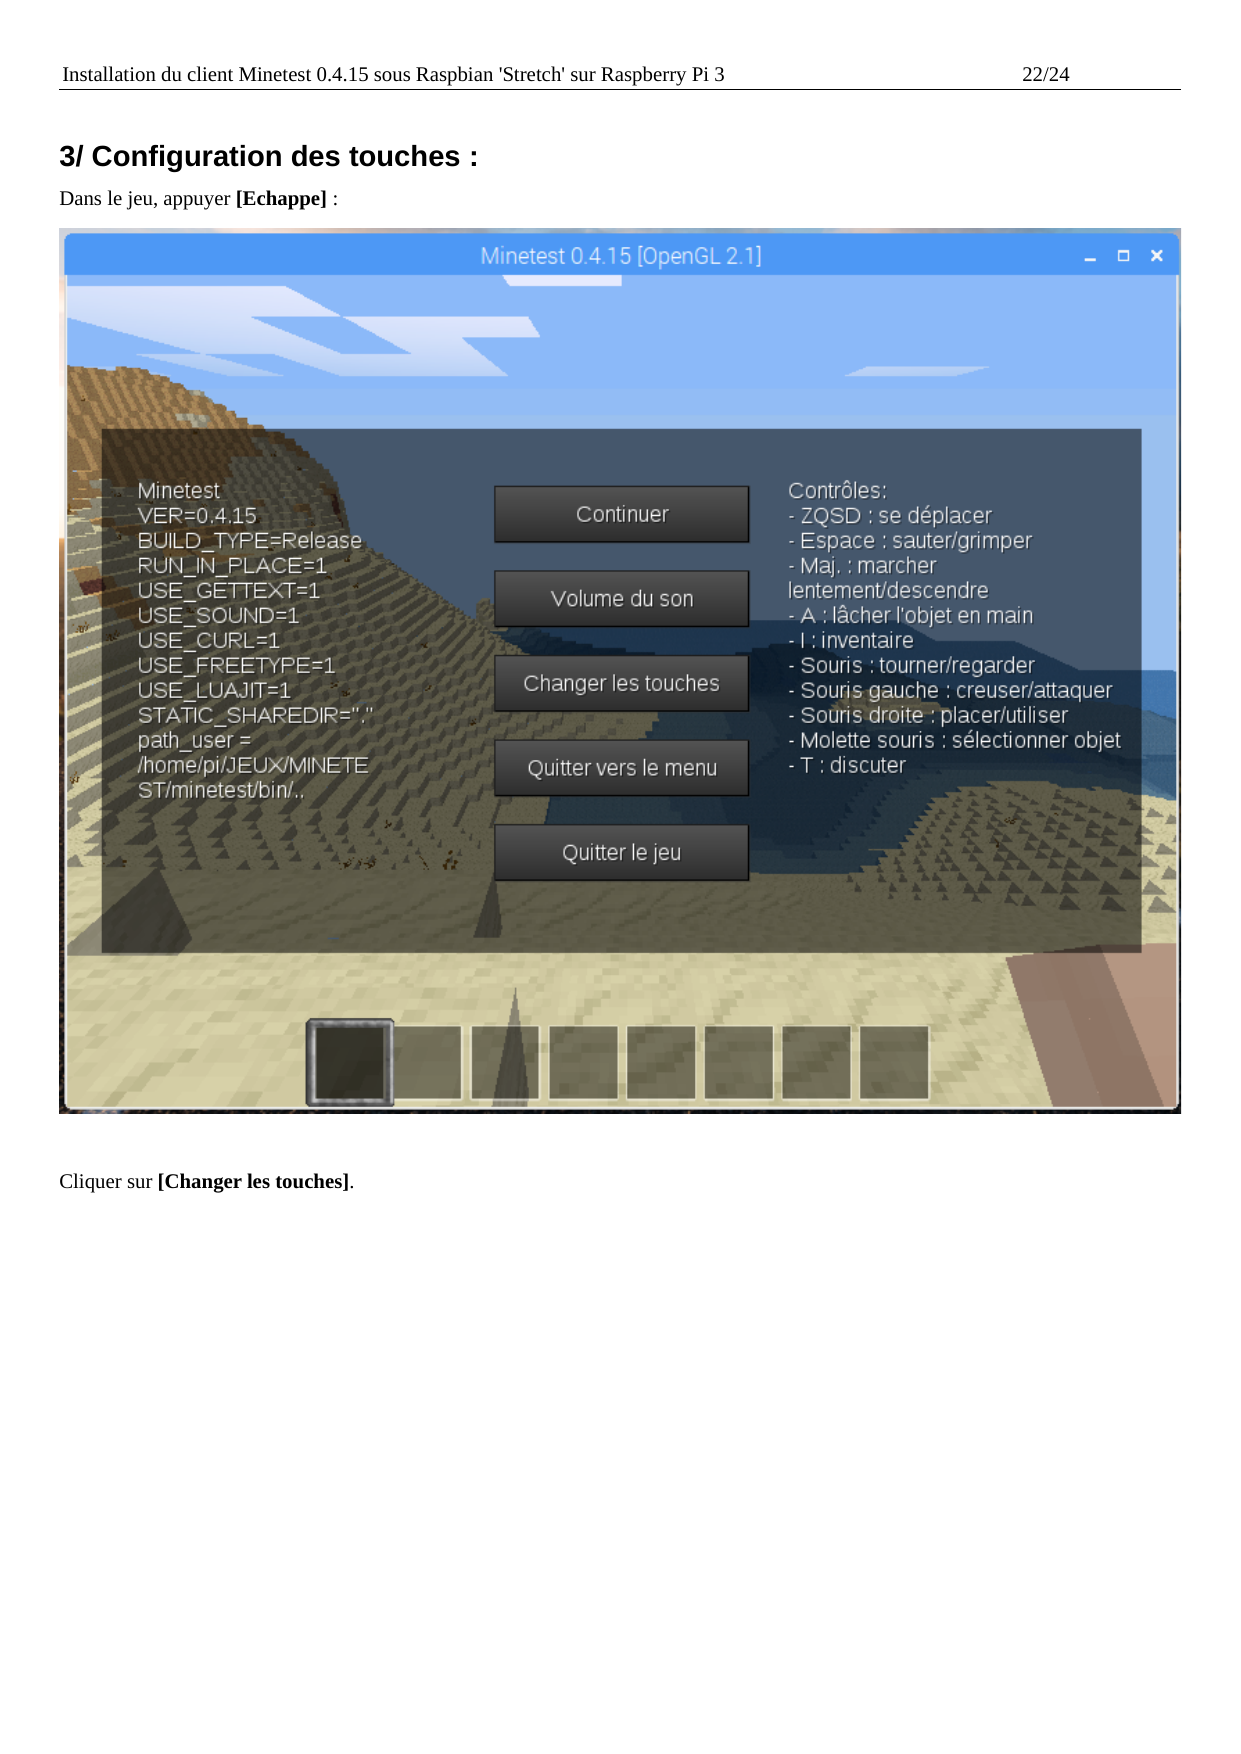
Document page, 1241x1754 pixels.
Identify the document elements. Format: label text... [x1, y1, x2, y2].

picture [59, 228, 1182, 1114]
subtitle 3/ Configuration des touches : [59, 139, 1181, 173]
text Cliquer sur [Changer les touches]. [59, 1169, 1181, 1193]
text Dans le jeu, appuyer [Echappe] : [59, 185, 1181, 209]
